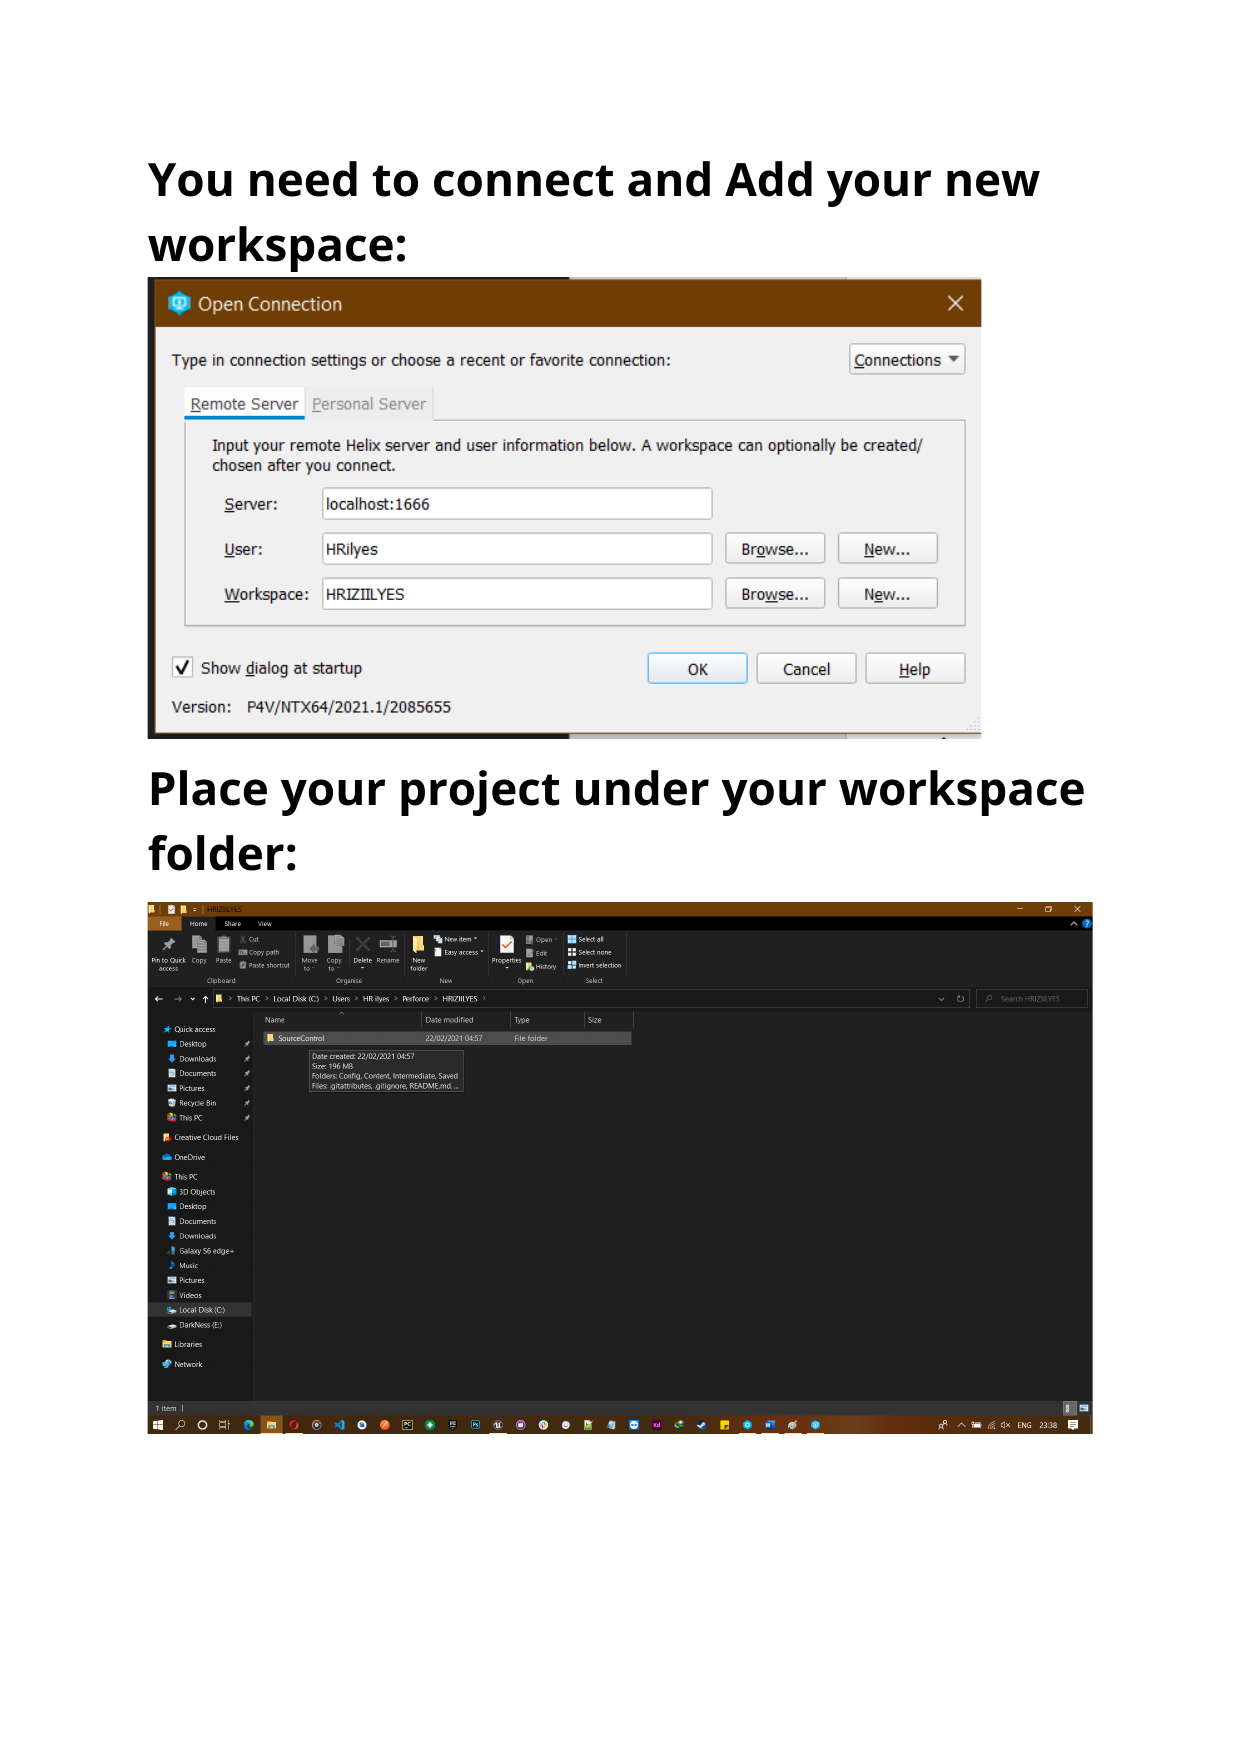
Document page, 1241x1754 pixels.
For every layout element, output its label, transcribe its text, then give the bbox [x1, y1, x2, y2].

text Place your project under your workspace folder: [148, 756, 1093, 883]
text You need to connect and Add your new workspace: [148, 148, 1093, 738]
